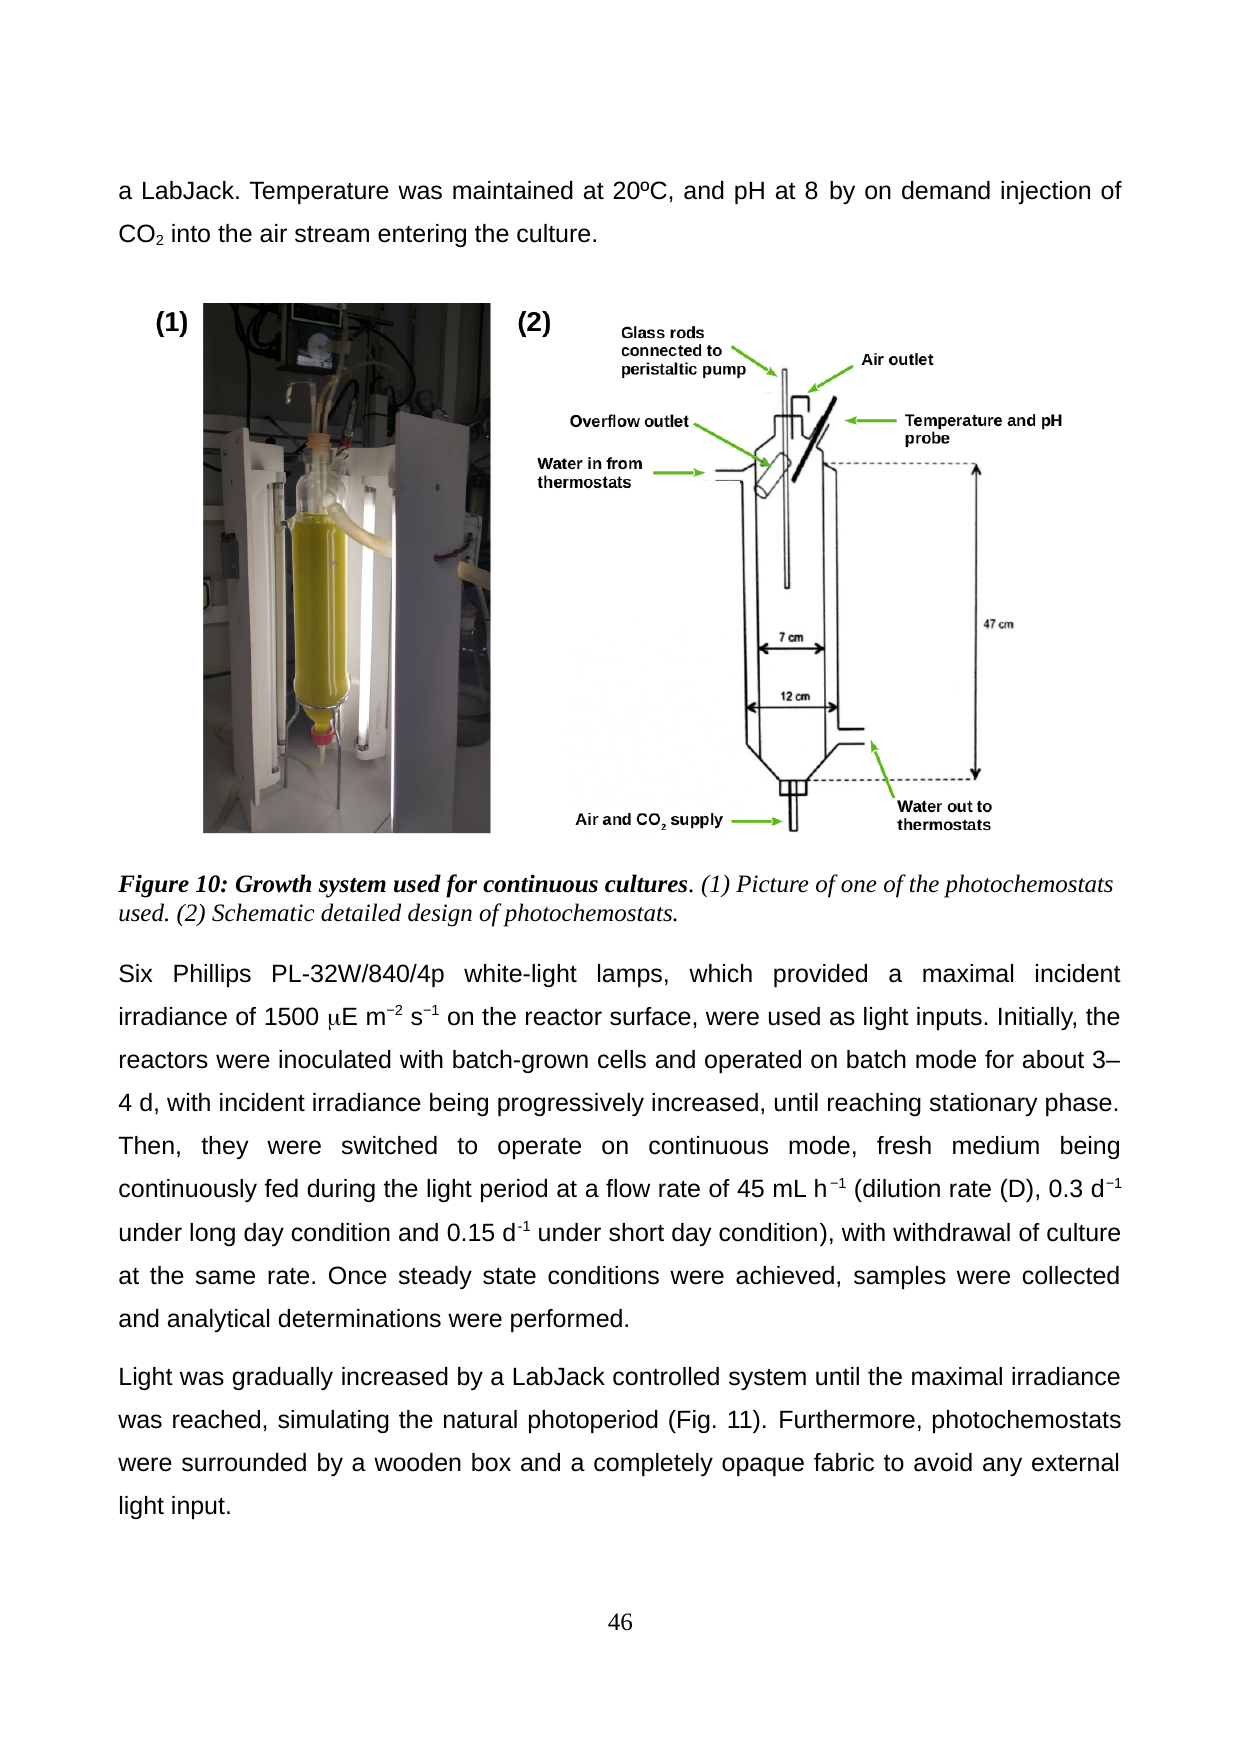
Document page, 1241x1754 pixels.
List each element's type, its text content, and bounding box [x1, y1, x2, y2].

text Six Phillips PL-32W/840/4p white-light lamps, which provided a maximal incident irradiance of 1500 mE m−2 s−1 on the reactor surface, were used as light inputs. Initially, the reactors were inoculated with batch-grown cells and operated on batch mode for about 3–4 d, with incident irradiance being progressively increased, until reaching stationary phase. Then, they were switched to operate on continuous mode, fresh medium being continuously fed during the light period at a flow rate of 45 mL h−1 (dilution rate (D), 0.3 d−1 under long day condition and 0.15 d-1 under short day condition), with withdrawal of culture at the same rate. Once steady state conditions were achieved, samples were collected and analytical determinations were performed. [118, 927, 1122, 1333]
text Figure 10: Growth system used for continuous cultures. (1) Picture of one of the photochemostats used. (2) Schematic detailed design of photochemostats. [118, 870, 1122, 927]
picture [118, 289, 1123, 870]
text Light was gradually increased by a LabJack controlled system until the maximal irradiance was reached, simulating the natural photoperiod (Fig. 11). Furthermore, photochemostats were surrounded by a wooden box and a completely opaque fabric to avoid any external light input. [118, 1362, 1122, 1520]
text a LabJack. Temperature was maintained at 20ºC, and pH at 8 by on demand injection of CO2 into the air stream entering the culture. [118, 176, 1122, 248]
